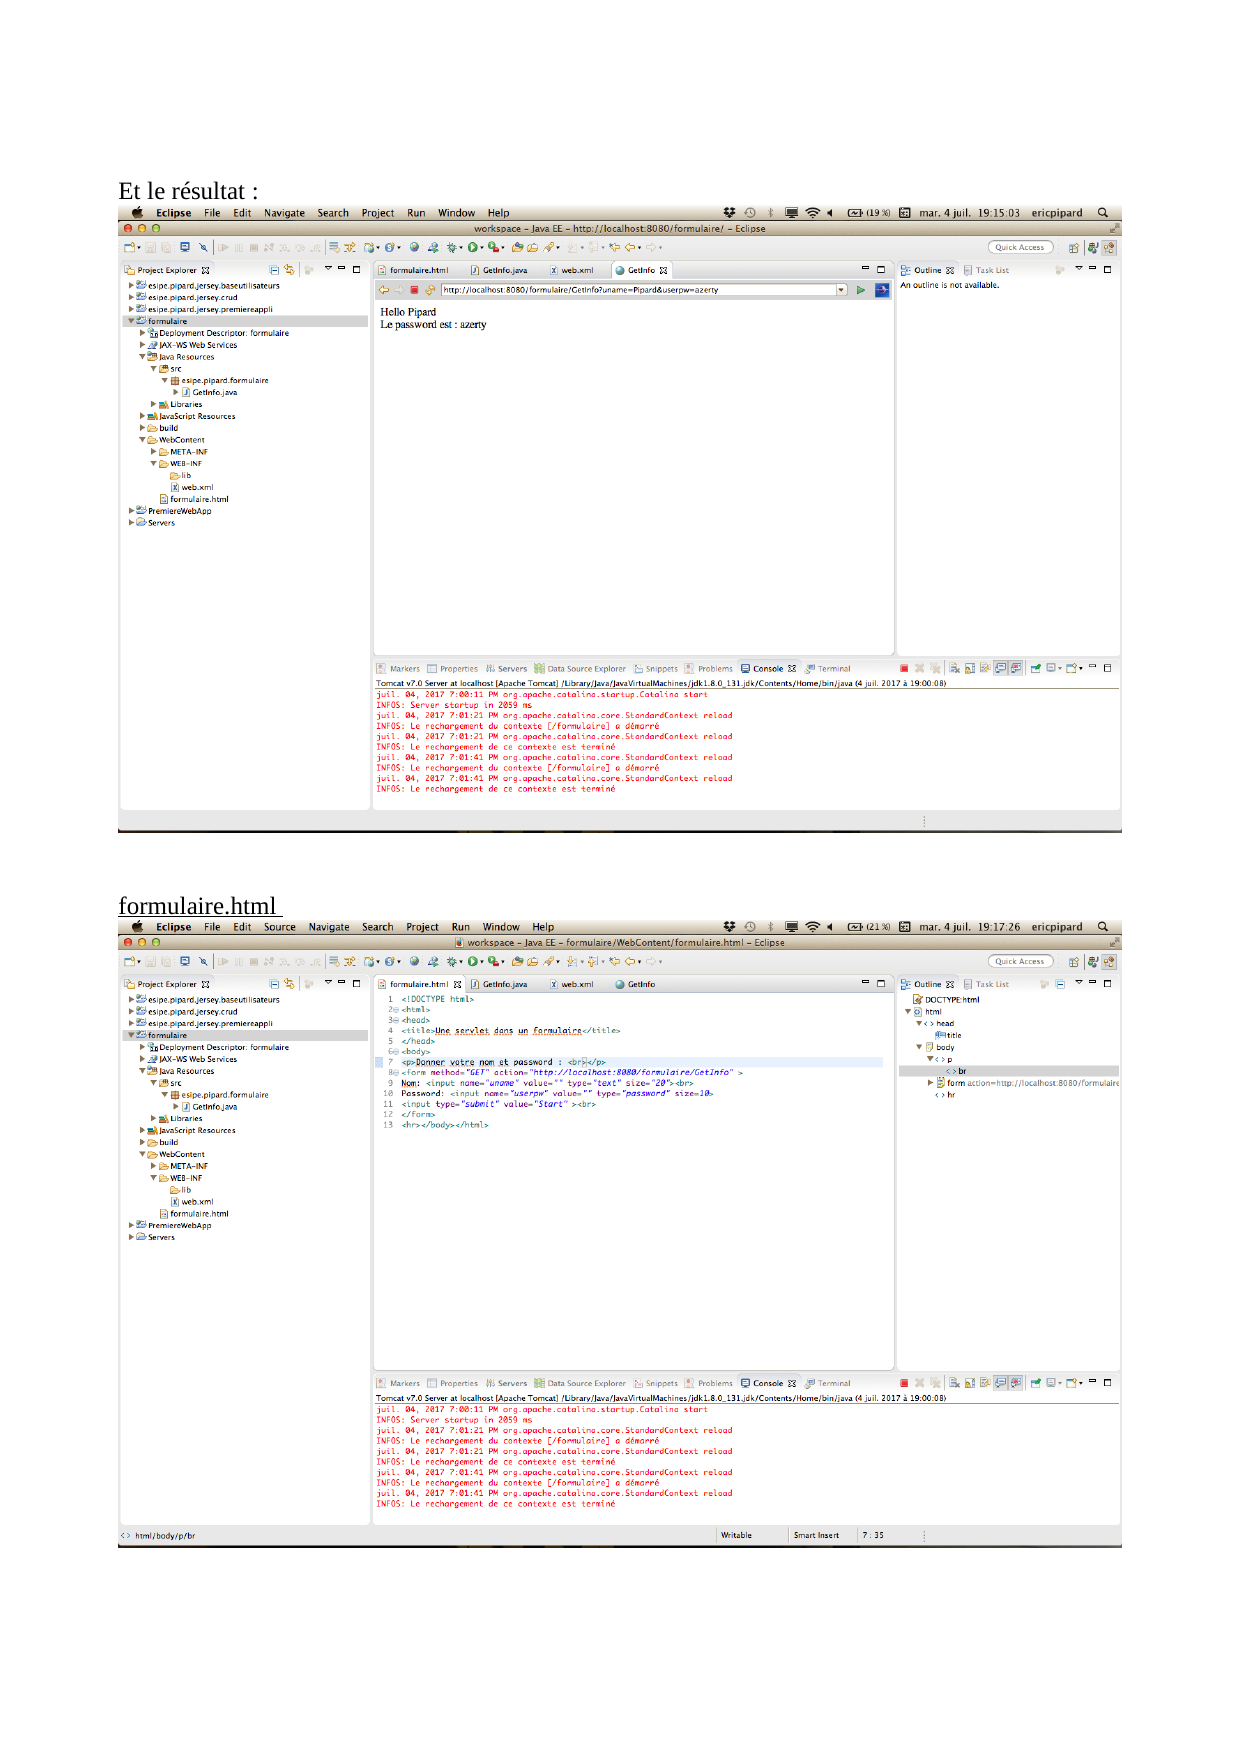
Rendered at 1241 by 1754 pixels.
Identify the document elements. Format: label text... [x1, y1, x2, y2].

text formulaire.html [118, 891, 1122, 920]
text Et le résultat : [118, 176, 1122, 205]
picture [118, 205, 1122, 833]
picture [118, 920, 1122, 1548]
